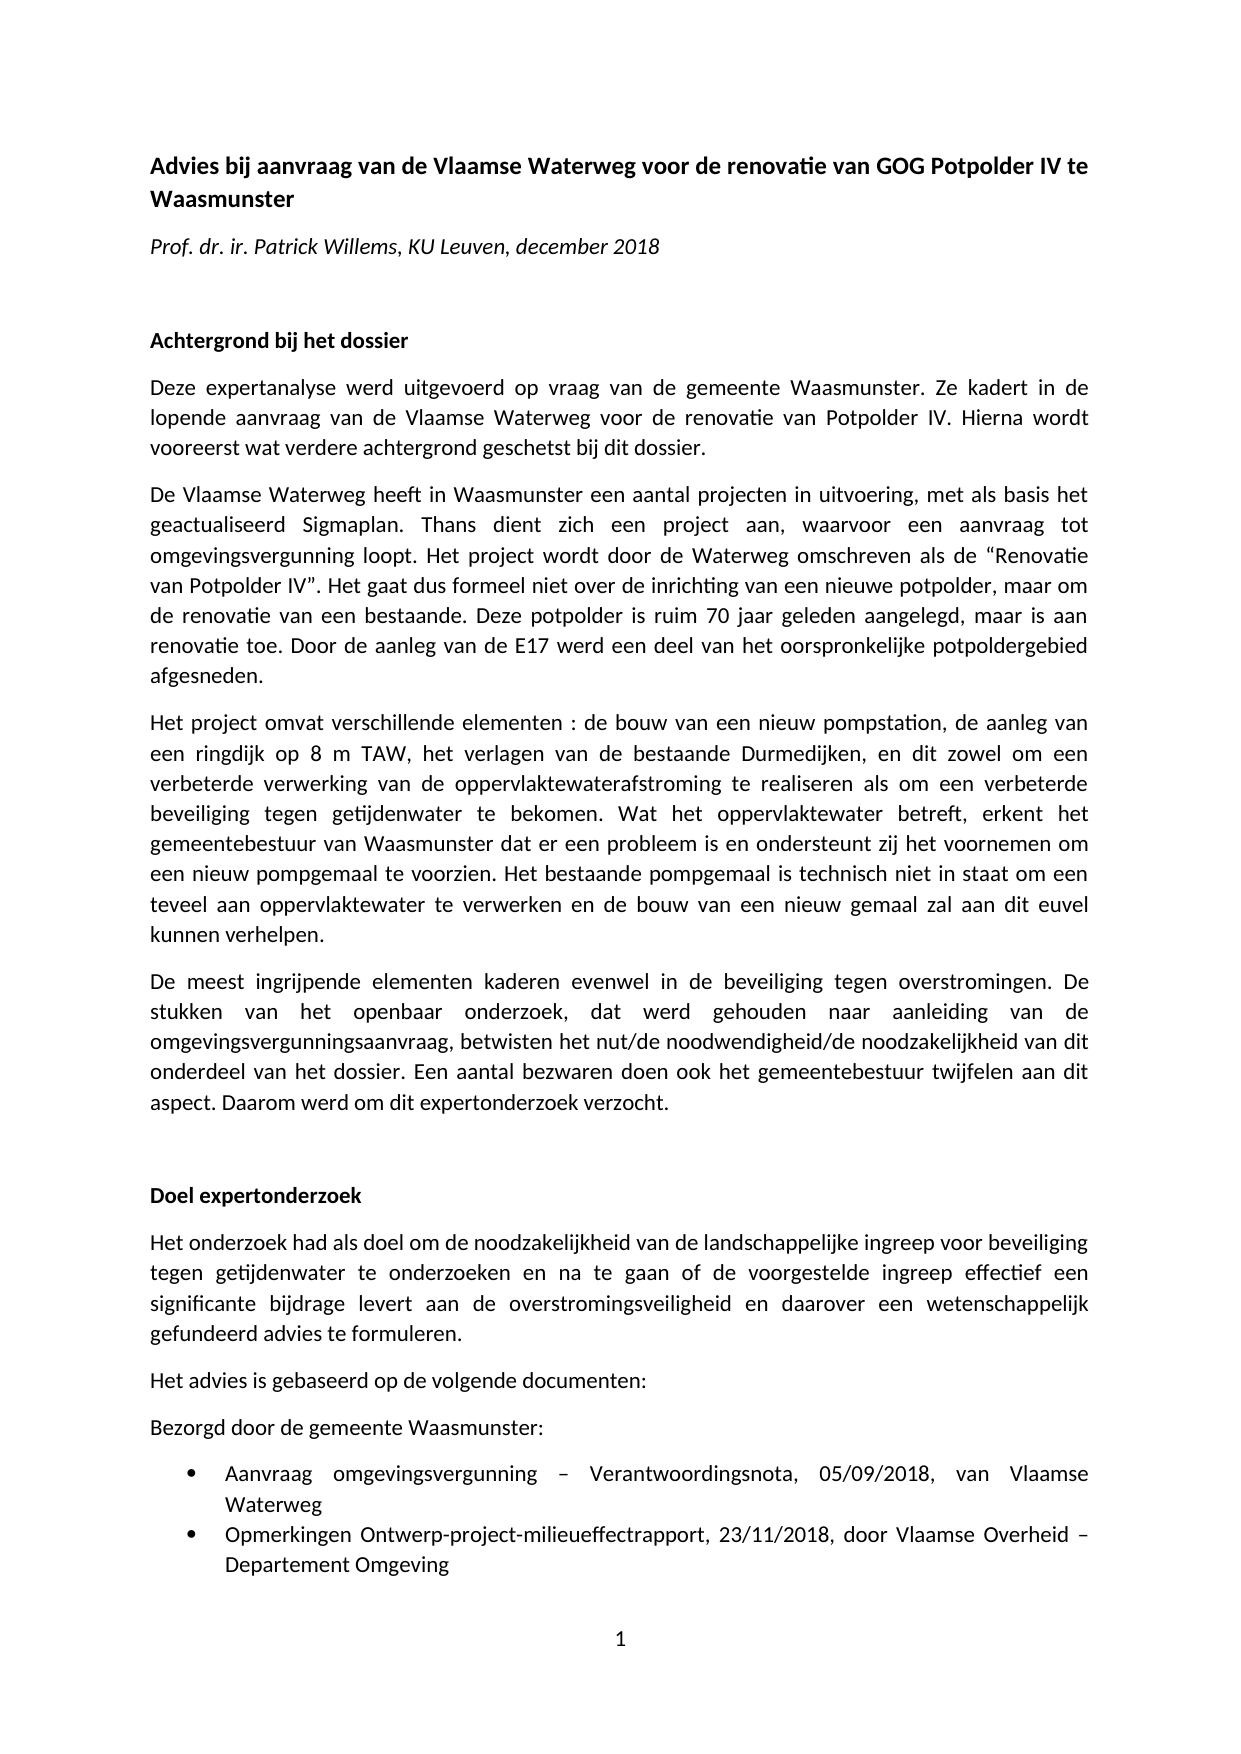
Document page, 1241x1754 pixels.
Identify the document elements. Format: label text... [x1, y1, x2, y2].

text Prof. dr. ir. Patrick Willems, KU Leuven, december 2018 [150, 232, 1090, 261]
text Het advies is gebaseerd op de volgende documenten: [150, 1366, 1090, 1394]
text De meest ingrijpende elementen kaderen evenwel in de beveiliging tegen overstromingen. De stukken van het openbaar onderzoek, dat werd gehouden naar aanleiding van de omgevingsvergunningsaanvraag, betwisten het nut/de noodwendigheid/de noodzakelijkheid van dit onderdeel van het dossier. Een aantal bezwaren doen ook het gemeentebestuur twijfelen aan dit aspect. Daarom werd om dit expertonderzoek verzocht. [150, 967, 1090, 1116]
list Opmerkingen Ontwerp-project-milieueffectrapport, 23/11/2018, door Vlaamse Overheid – Departement Omgeving [187, 1520, 1090, 1578]
list Aanvraag omgevingsvergunning – Verantwoordingsnota, 05/09/2018, van Vlaamse Waterweg [187, 1459, 1090, 1518]
text Het project omvat verschillende elementen : de bouw van een nieuw pompstation, de aanleg van een ringdijk op 8 m TAW, het verlagen van de bestaande Durmedijken, en dit zowel om een verbeterde verwerking van de oppervlaktewaterafstroming te realiseren als om een verbeterde beveiliging tegen getijdenwater te bekomen. Wat het oppervlaktewater betreft, erkent het gemeentebestuur van Waasmunster dat er een probleem is en ondersteunt zij het voornemen om een nieuw pompgemaal te voorzien. Het bestaande pompgemaal is technisch niet in staat om een teveel aan oppervlaktewater te verwerken en de bouw van een nieuw gemaal zal aan dit euvel kunnen verhelpen. [150, 708, 1090, 948]
text Achtergrond bij het dossier [150, 326, 1090, 354]
text De Vlaamse Waterweg heeft in Waasmunster een aantal projecten in uitvoering, met als basis het geactualiseerd Sigmaplan. Thans dient zich een project aan, waarvoor een aanvraag tot omgevingsvergunning loopt. Het project wordt door de Waterweg omschreven als de “Renovatie van Potpolder IV”. Het gaat dus formeel niet over de inrichting van een nieuwe potpolder, maar om de renovatie van een bestaande. Deze potpolder is ruim 70 jaar geleden aangelegd, maar is aan renovatie toe. Door de aanleg van de E17 werd een deel van het oorspronkelijke potpoldergebied afgesneden. [150, 480, 1090, 690]
text Doel expertonderzoek [150, 1181, 1090, 1209]
text Bezorgd door de gemeente Waasmunster: [150, 1413, 1090, 1441]
text Het onderzoek had als doel om de noodzakelijkheid van de landschappelijke ingreep voor beveiliging tegen getijdenwater te onderzoeken en na te gaan of de voorgestelde ingreep effectief een significante bijdrage levert aan de overstromingsveiligheid en daarover een wetenschappelijk gefundeerd advies te formuleren. [150, 1228, 1090, 1347]
text Advies bij aanvraag van de Vlaamse Waterweg voor de renovatie van GOG Potpolder IV te Waasmunster [150, 150, 1090, 213]
text Deze expertanalyse werd uitgevoerd op vraag van de gemeente Waasmunster. Ze kadert in de lopende aanvraag van de Vlaamse Waterweg voor de renovatie van Potpolder IV. Hierna wordt vooreerst wat verdere achtergrond geschetst bij dit dossier. [150, 373, 1090, 462]
